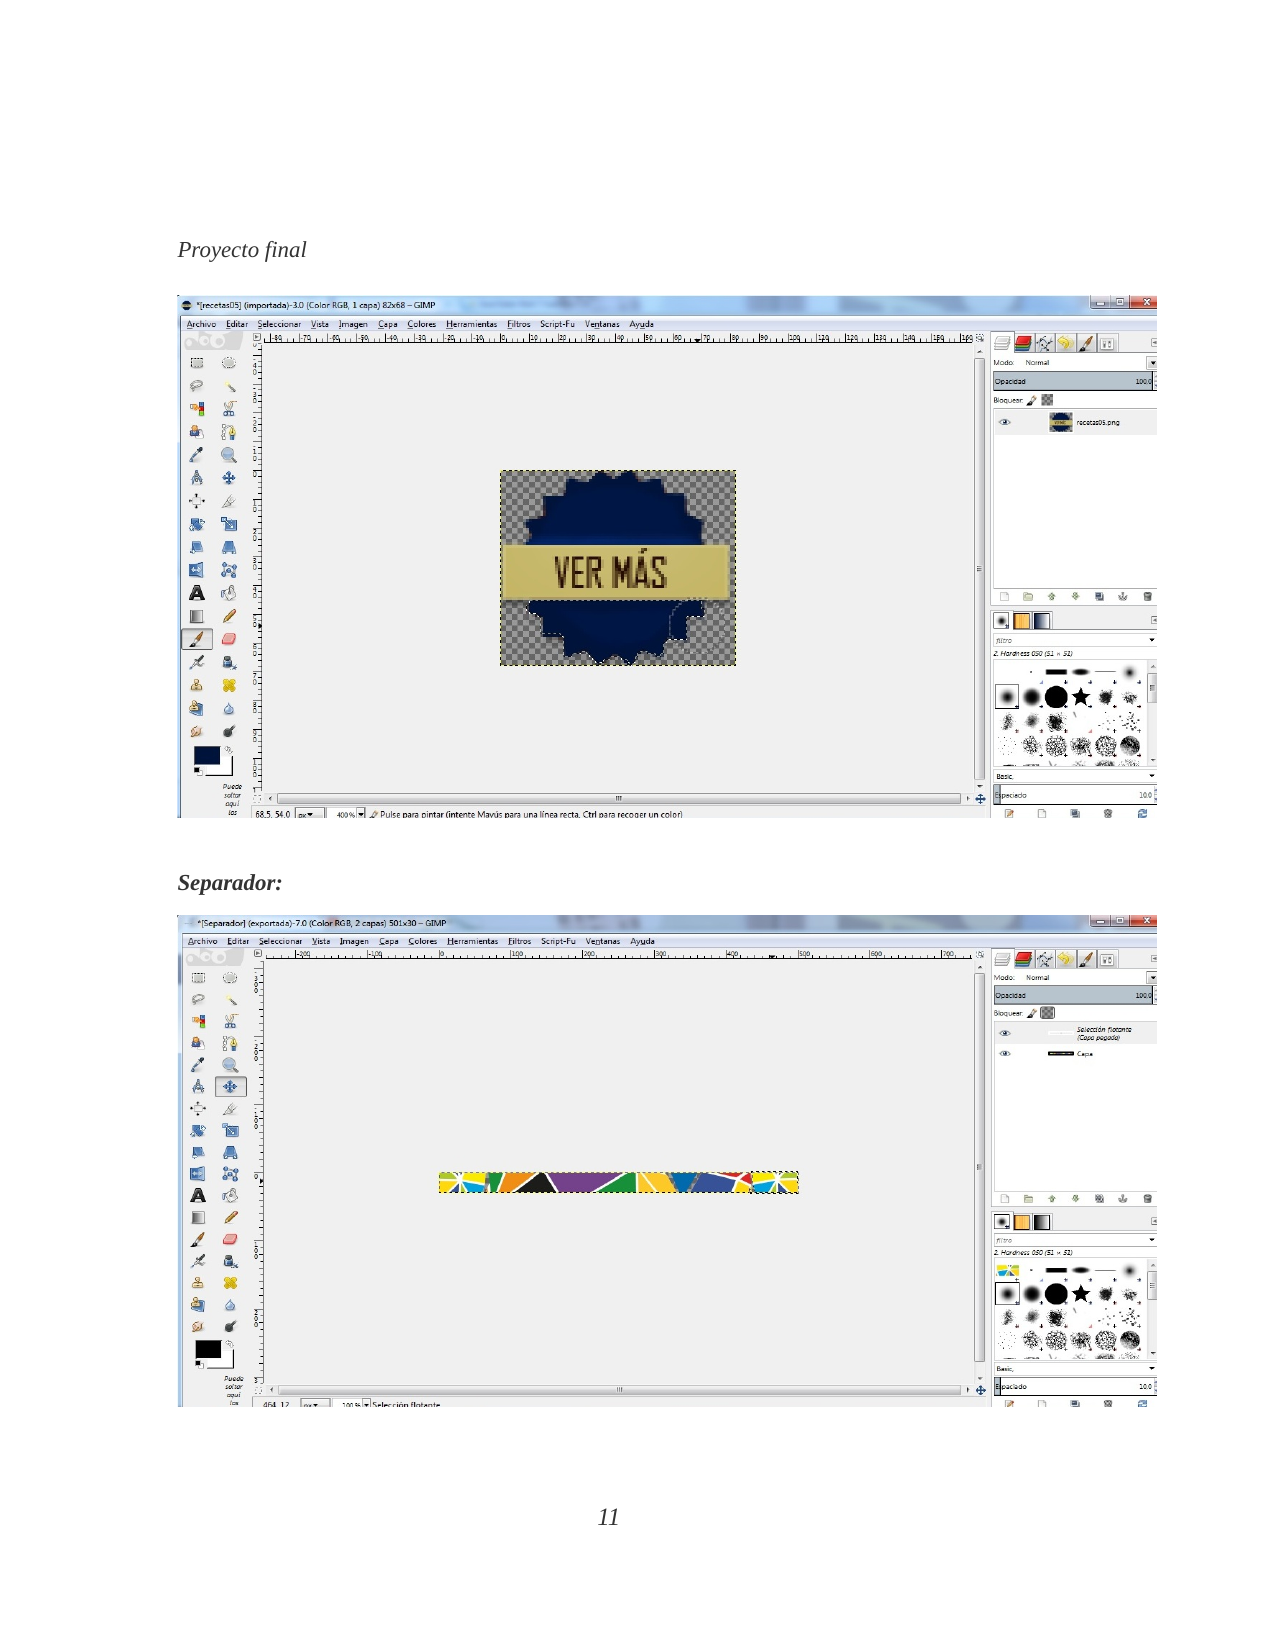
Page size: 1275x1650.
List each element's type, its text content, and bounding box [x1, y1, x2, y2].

picture [177, 915, 1157, 1407]
text Separador: [177, 869, 1157, 895]
picture [177, 295, 1157, 818]
